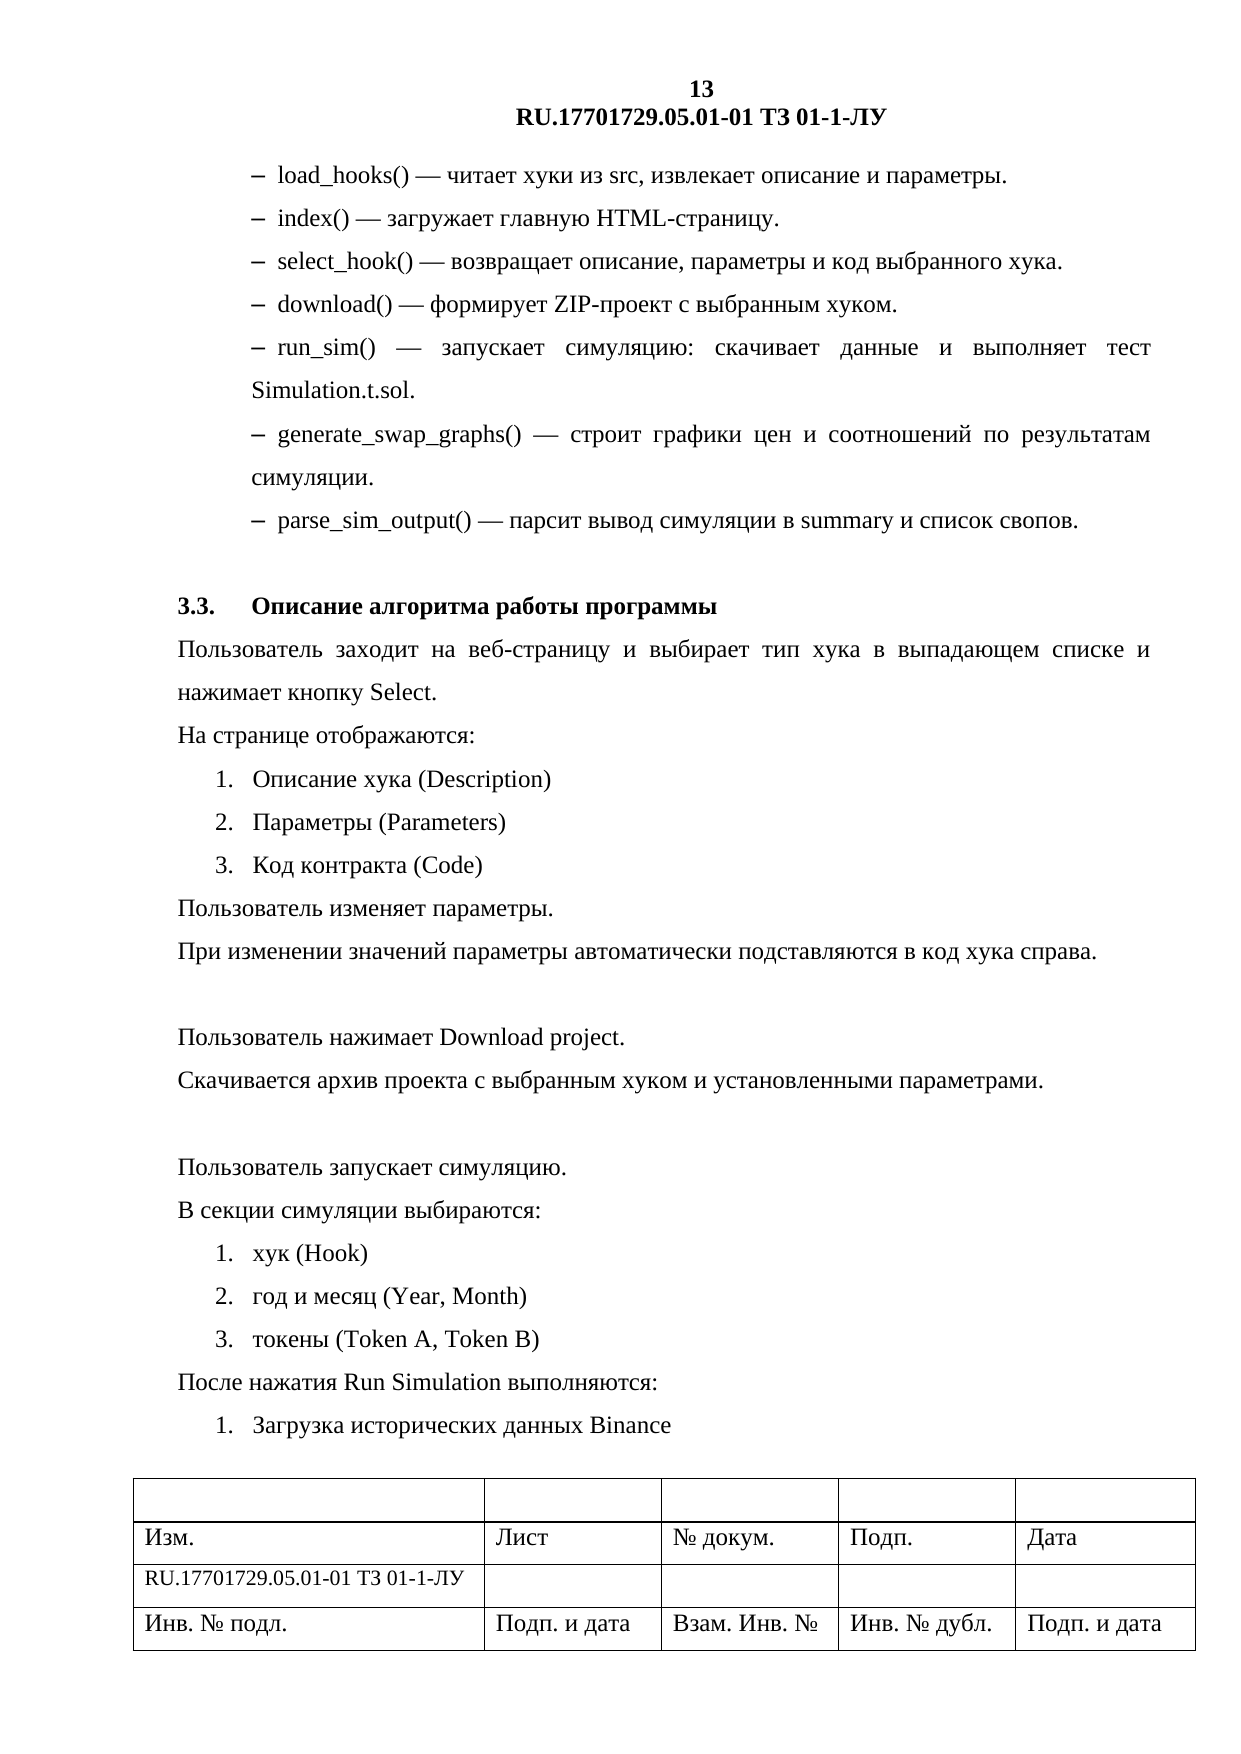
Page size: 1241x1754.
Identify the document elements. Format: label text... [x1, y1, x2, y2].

list Код контракта (Code) [215, 850, 1152, 879]
list Параметры (Parameters) [215, 807, 1152, 836]
subtitle Описание алгоритма работы программы [177, 591, 1152, 620]
text Пользователь запускает симуляцию. [177, 1152, 1152, 1181]
text Скачивается архив проекта с выбранным хуком и установленными параметрами. [177, 1066, 1152, 1094]
text После нажатия Run Simulation выполняются: [177, 1367, 1152, 1396]
list токены (Token A, Token B) [215, 1324, 1152, 1353]
list download() — формирует ZIP‑проект с выбранным хуком. [251, 289, 1152, 318]
list index() — загружает главную HTML-страницу. [251, 203, 1152, 232]
text Пользователь нажимает Download project. [177, 1022, 1152, 1051]
text При изменении значений параметры автоматически подставляются в код хука справа. [177, 936, 1152, 965]
text Пользователь заходит на веб-страницу и выбирает тип хука в выпадающем списке и нажимает кнопку Select. [177, 634, 1152, 706]
list select_hook() — возвращает описание, параметры и код выбранного хука. [251, 246, 1152, 275]
list хук (Hook) [215, 1238, 1152, 1267]
text В секции симуляции выбираются: [177, 1195, 1152, 1224]
list Описание хука (Description) [215, 764, 1152, 792]
list parse_sim_output() — парсит вывод симуляции в summary и список свопов. [251, 505, 1152, 534]
list load_hooks() — читает хуки из src, извлекает описание и параметры. [251, 160, 1152, 189]
list год и месяц (Year, Month) [215, 1281, 1152, 1310]
text На странице отображаются: [177, 721, 1152, 749]
list run_sim() — запускает симуляцию: скачивает данные и выполняет тест Simulation.t.sol. [251, 332, 1152, 404]
list Загрузка исторических данных Binance [215, 1411, 1152, 1439]
list generate_swap_graphs() — строит графики цен и соотношений по результатам симуляции. [251, 419, 1152, 491]
text Пользователь изменяет параметры. [177, 893, 1152, 922]
